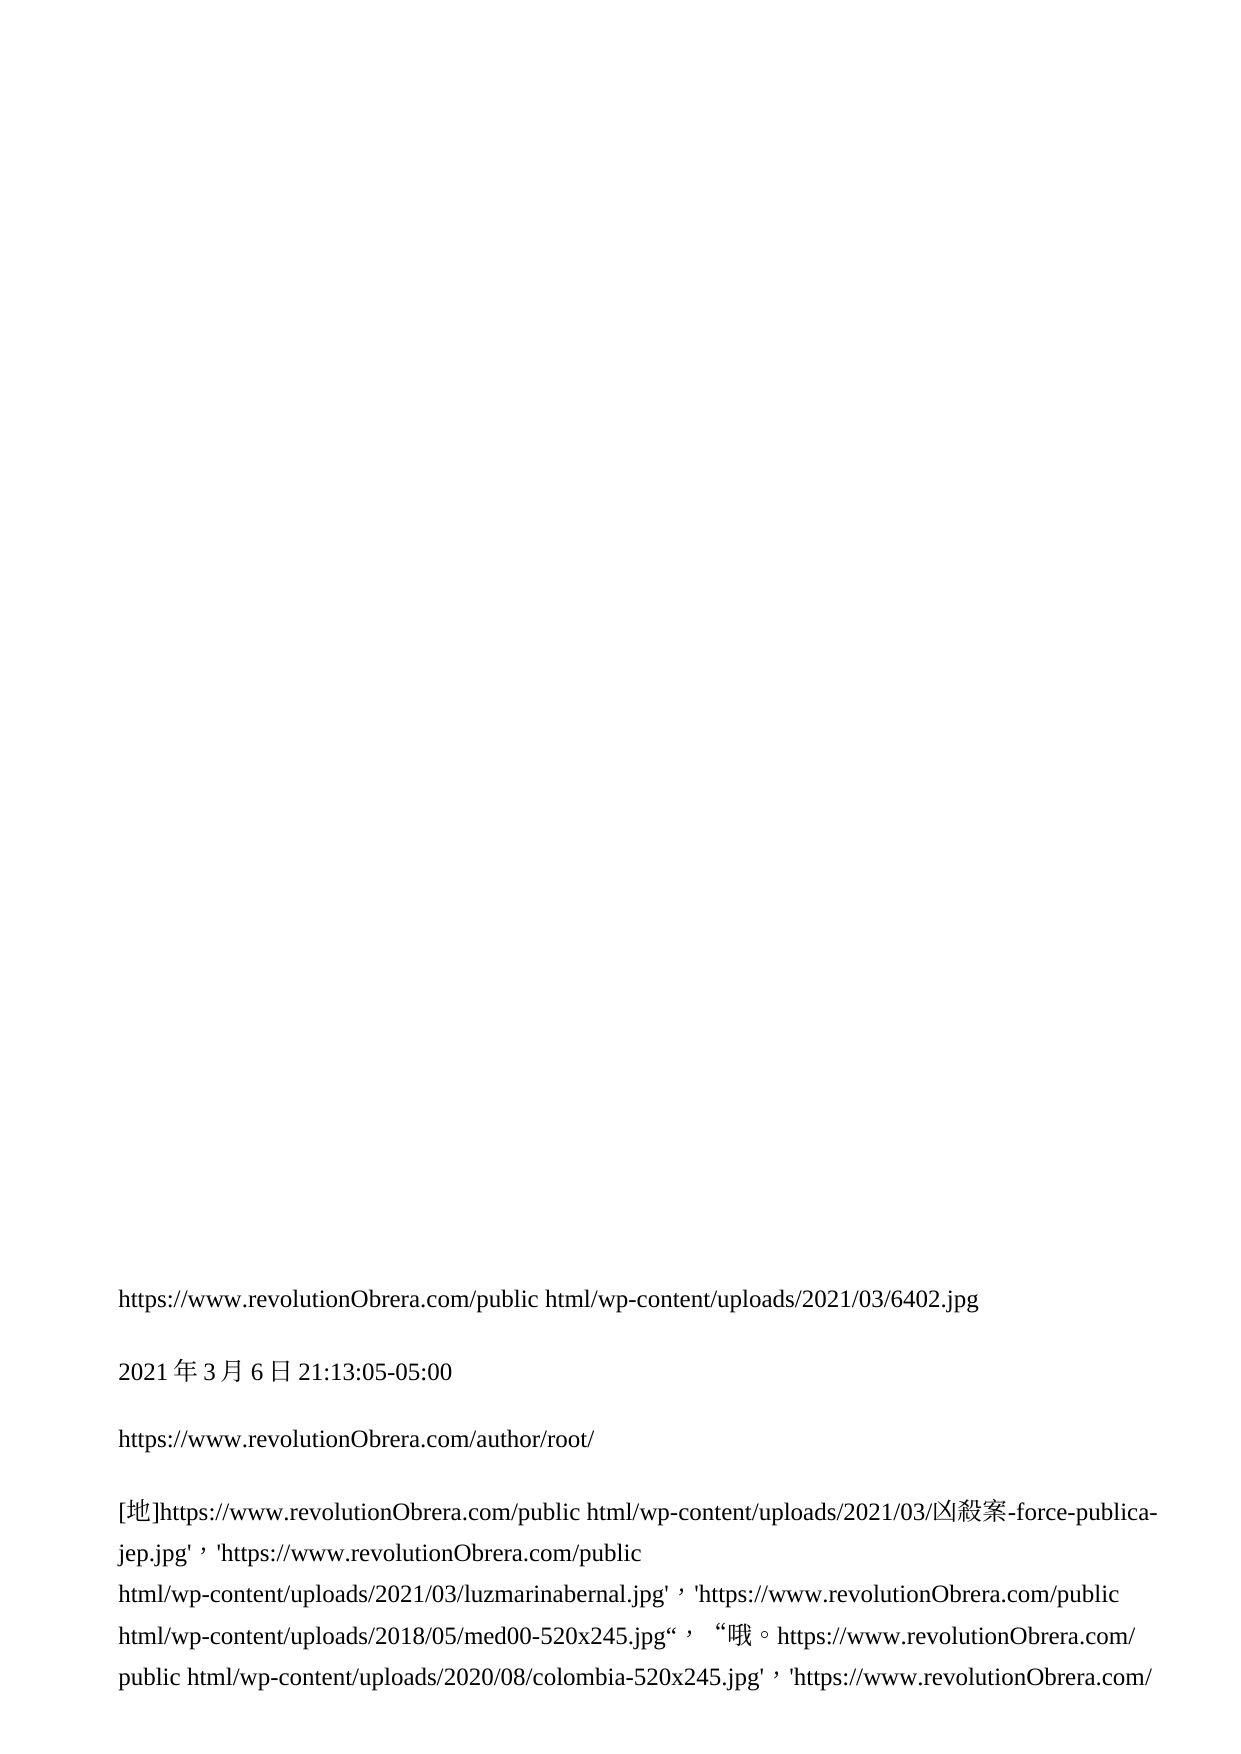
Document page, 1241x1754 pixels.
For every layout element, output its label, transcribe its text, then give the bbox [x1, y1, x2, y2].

text https://www.revolutionObrera.com/public html/wp-content/uploads/2021/03/6402.jpg 2021年3月6日21:13:05-05:00 https://www.revolutionObrera.com/author/root/ [地]https://www.revolutionObrera.com/public html/wp-content/uploads/2021/03/凶殺案-force-publica-jep.jpg'，'https://www.revolutionObrera.com/public html/wp-content/uploads/2021/03/luzmarinabernal.jpg'，'https://www.revolutionObrera.com/public html/wp-content/uploads/2018/05/med00-520x245.jpg“，“哦。https://www.revolutionObrera.com/public html/wp-content/uploads/2020/08/colombia-520x245.jpg'，'https://www.revolutionObrera.com/public html/wp-content/uploads/2015/10/no-capen-en-su-urnas-500x245.png'，'https://www.revolutionObrera.com/wp-content/uploads/2017/04/supportnos.jpg“，“哦。https://www.revolutionObrera.com/public html/wp-content/plugins/telegram-bot/img/telegramiconmini.jpg'，'https://www.revolutionObrera.com/public html/wp-content/uploads/2020/10/pgi-620x349.png'，'https://www.revolutionObrera.com/public html/wp-content/uploads/2021/01/bella-org-back-620x620.jpeg“，“哦。https://www.revolutionObrera.com/public html/wp-content/uploads/2020/10/vologo-620x233.png'，'https://www.revolutionObrera.com/public html/wp-content/uploads/2020/10/blogs-620x165.png'，'https://www.revolutionObrera.com/public html/wp-content/uploads/2021/01/ro-494.jpg“，“哦。https://www.revolutionObrera.com/public html/wp-content/uploads/2021/01/almanaque-2121.jpg'，'https://www.revolutionObrera.com/public html/wp-content/uploads/2020/07/portadesafios.jpg'，'https://www.revolutionObrera.com/wp-content/uploads/2020/01/programmuoclm.jpg'，'https://www.revolutionObrera.com/wp-content/uploads/2016/08/portalg.jpg“，“哦。https://www.revolutionObrera.com/public html/wp-content/plugins/email-subscribers/lite/public/images/spinner.gif'，'https://www.revolutionObrera.com/propossite/wp-content/uploads/2015/08/logof.png“] “搜尋結束。萊昂納多死了。”這就是魯茲·瑪麗娜·伯納爾（Luz Marina Bernal）在接到法律醫學的電話時所說的話，這是他在尋找兒子費爾·萊昂納多·波拉斯·伯納爾（Fair Leonardo Porras Bernal）的八個月裡一直拒絕接受的一個事實，他離開索查的家去工作，現在出現在距桑坦德600多公里的奧卡尼亞北部的一個亂葬坑裡。據報道，她與軍隊發生衝突，並被指為游擊隊頭目。據和平特別法庭的報告，26歲的萊昂納多（Leonardo）思維困難，既不會讀書，也不會寫字，也不知道盧茲·馬里納（Luz Marina）所說的金錢價值，他只是被武裝部隊冷血殺害的人之一：“正義與平等運動（JEP）說，至少有6402人被殺害。2002年至2008年期間，在全國各地被非法殺害，作為戰鬥傷亡報告。” 自2008年那一年以來，由於母親們的動員和不斷的譴責，索阿查的12名年輕人被謀殺，國家的犯罪行為被曝光。但是，當揭露數百名年輕人是如何被工作承諾所欺騙，然後被屠殺、穿制服並被列為戰鬥傷亡時，“假陽性”這個詞被納入日常語言中，這是一種誤導性的方式來掩蓋共和國總統和國防部在黑手黨準軍事頭目阿爾瓦羅·烏里韋·維萊茲執政期間煽動的國家罪行。根據JEP： “控方口頭刑事系統（SPOA）、檢察官辦公室司法資訊系統（SIJUF）、國家歷史記憶中心記憶和衝突觀察站（CNMH）和哥倫比亞歐洲-美國協調會（CCEEU）的數字與JEP調查的犯罪規模不同。然而，不同的官方和非政府來源認為，2002年至2008年期間是受害者人數最多的時期。結果表明，在這一階段，記錄了78%的歷史受害者。 訊息來源還一致認為，2009年巨集觀犯罪現象急劇下降，從2008年的792名受害者下降到2009年報告的122起案件。” 當正義與平等運動公佈這些數字時，被謀殺者的母親和親屬勇敢地譴責了這一暴行，並呼籲正義，譴責這種形式的國家恐怖主義，準軍事領導人及其追隨者開始質疑這些數字，發表了像薩帕泰羅將軍這樣的惡意宣告，稱這些恐怖分子為毒蛇。母親們要求真相和賠償，像胡安·曼努埃爾·桑托斯一樣洗手……而人民的假朋友們則為JEP的管理鼓掌，散佈著一種錯覺，認為所有的真相都會被知道，那些負有責任的人將受到審判，受害者的家屬將得到賠償，這樣可怕的事件不會重演。 德烏里韋和他的追隨者幾乎不自然，因為他們知道哥倫比亞一直存在死刑，法外處決是我們悲慘歷史的一部分；然而，他們試圖隱瞞，在總統任期內，國防部和軍隊的高層，不僅提供了2005年11月第029號部長級指令（非法團體頭目350萬至500萬美元）和2006年5月第1400號法令（總統自行決定）中規定的刺激措施此外，部隊被要求“升血！“： “拉米雷斯上校告訴我們，每個連長每個月都要為我的一個戰鬥死亡負責，第二節每月要為我的三個死亡負責，現在戰爭是以升血來衡量的，指揮官每月都沒有死亡結果，根據埃德加·伊萬·弗洛雷斯·馬斯特（Edgar Iván Flórez Master）於2009年12月15日在麥德林提交給國家總檢察長辦公室的證詞，他將獲得相應的批准，並將反映在他的生活檔案中。 那些自稱是人民之友和左派的人，對統治階級和國家採取了一種屈膝的態度，以掩蓋他們與事實的共謀。他們支援像胡安·曼努埃爾·桑托斯這樣的罪犯，知道他們對軍隊殺害數千名年輕人負有責任，支援這位種族滅絕者在2014年第二輪選舉中連任。此外，1000億美元（1億比索）是由出售削減工人的老闆們提供的，用於競選這位邪惡人物的連任。 就桑托斯而言，自從數千名年輕人被軍方處決並被列為戰死人員以來，他一直試圖洗手，但沒有成功：“我發現這一點（國家罪行）非常痛苦，這就是為什麼我們事實上剛剛結束了這些案件。他在2018年接受《蝸牛》採訪時說：“這是一種改變教義的努力，我們開始要求復員，然後抓獲，最終死亡。”。然而，這些數字不言而喻，因為2006年至2009年期間，作為烏里韋的桑托斯國防部長，正如正義與平等運動所發現的那樣，謀殺呈指數級增長，2007年是受害者人數最多的一年，有1634人被處決，與人權維護者組織和和平法院的分析相對應的評估。這一記錄並沒有在他擔任總統期間達到頂峰，也沒有帶來虛假的和平，而是集中精力消滅在他任期內死亡人數達到609人的戰士、人民領袖和人權捍衛者。見：和平特別管轄區，2021年第033號命令，2021年2月12日。 但是，國家的這一刑事政策並不像某些統治階級和改革主義團體所鼓吹的那樣，是排他性的，目的是拯救他們所代表和捍衛的腐敗制度。事實上，根據CINEP和JEP本身等不同組織的資料，1980年至2001年期間，即圖爾貝、貝當古、巴科、加維利亞、桑珀和帕斯特拉納政府期間，也發生了國家罪行，552起謀殺案被列為戰鬥傷亡，從JEP今年2月提交的保守和不完整的數字中可以看出，換言之，以錯誤的所謂假陽性形式存在的國家恐怖主義在哥倫比亞是一項歷史性的國家政策，只是沒有烏里韋政權時期那麼嚴重。 國家部隊犯下的滅絕種族罪喚醒了許多人，就像海洋之光一樣： “2008年1月8日，我的生活發生了變化，我走出了與我丈夫、四個孩子和一個孫女生活在一起的泡沫。那天，我被迫進入一個我48年來一直忽視的世界，我生活在一個經歷了50多年荒謬戰爭的國家，那裡的婦女、女孩和青少年被強姦，那裡有強迫失蹤、酷刑、種族滅絕、流離失所和招募未成年人。這個世界敲了我的門，它是用最軟弱的人，我的兒子費爾·萊昂納多來做的。” 然而，這場以升為單位的對人民的戰爭不會以正義與平等運動的斡旋、總統更迭或議會馬廄中的多數票告終，正如海光改革主義所夢想的那樣；它只會在勝利的人民戰爭摧毀舊國家時結束。這是一個工人和農民的新國家，只有它才能消除戰爭的根源：私有制和對人的剝削。 [118, 1251, 1181, 1692]
